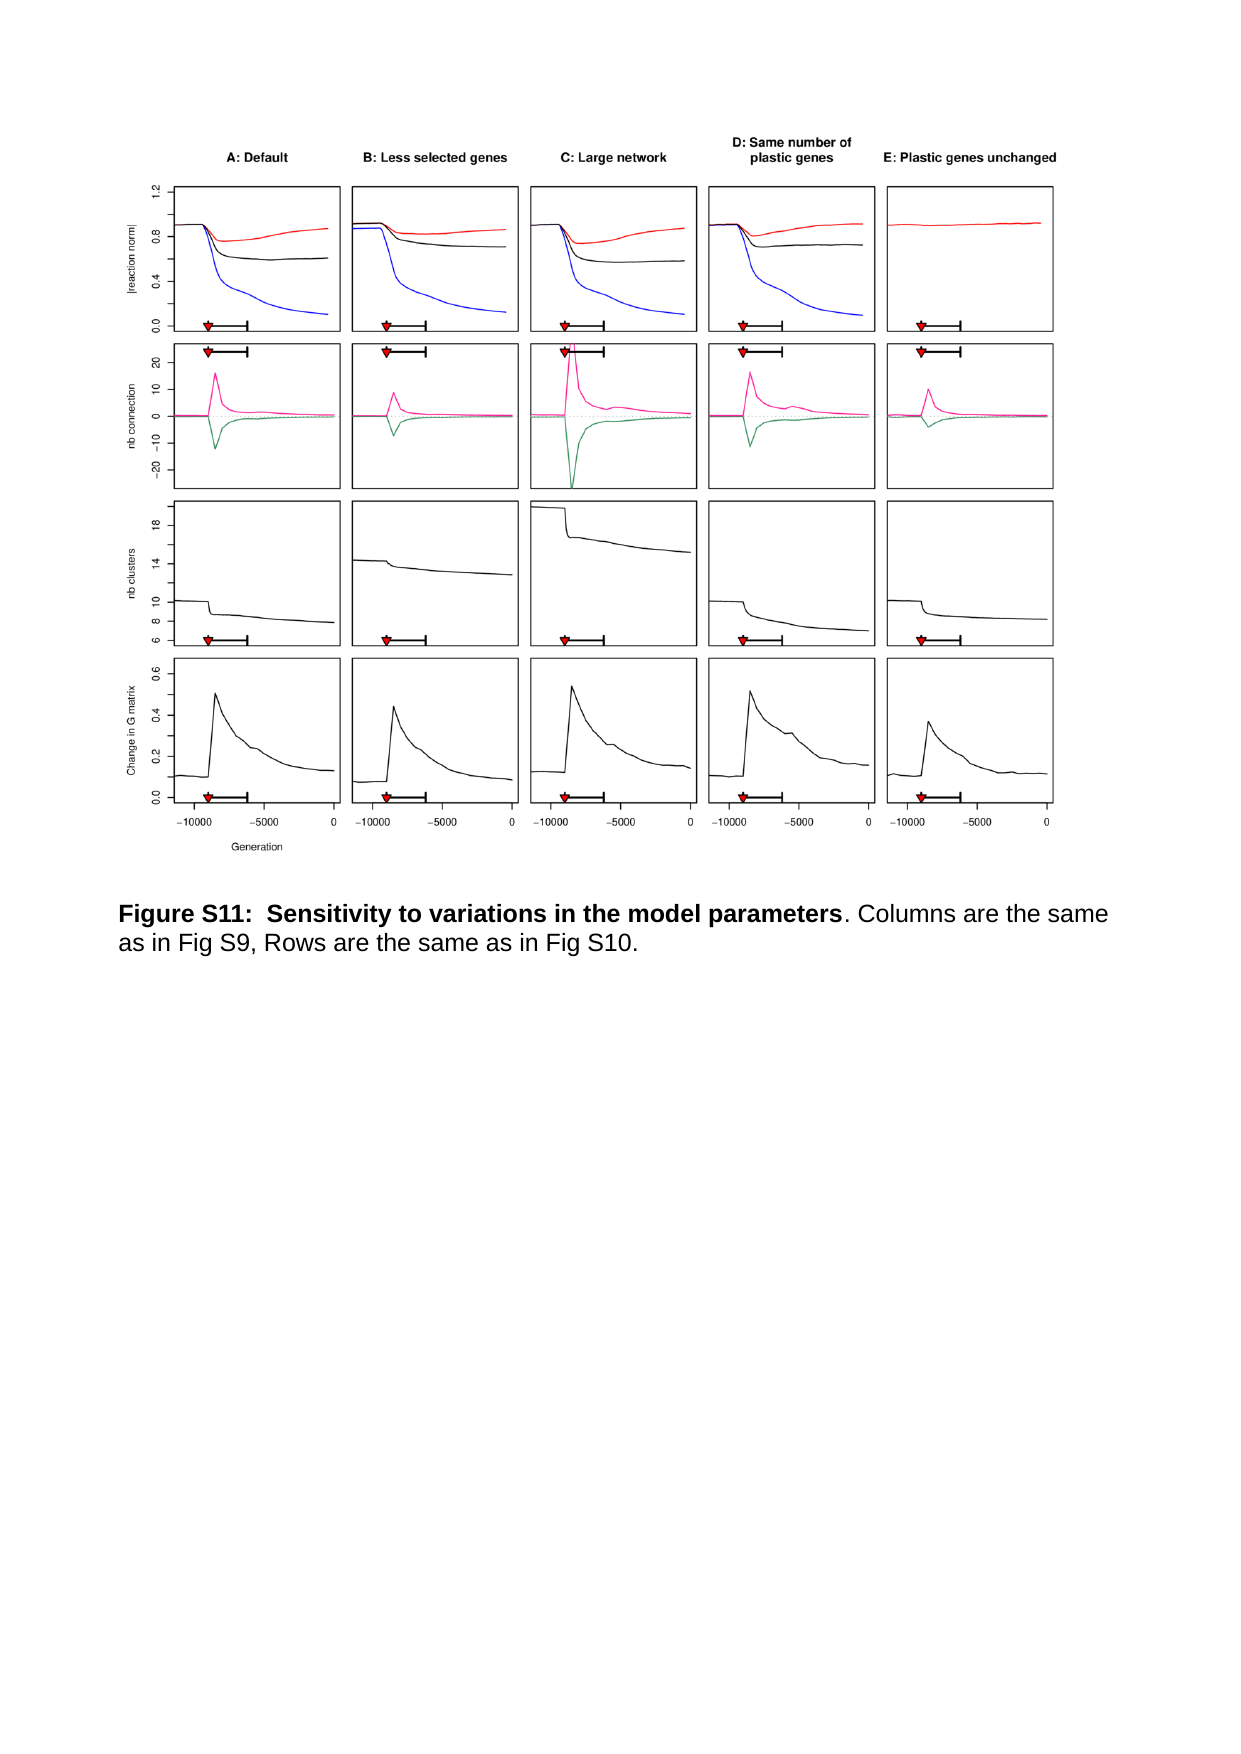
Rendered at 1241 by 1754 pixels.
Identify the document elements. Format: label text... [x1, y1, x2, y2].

picture [118, 118, 1059, 871]
text Figure S11: Sensitivity to variations in the model parameters. Columns are the same as in Fig S9, Rows are the same as in Fig S10. [118, 899, 1122, 956]
